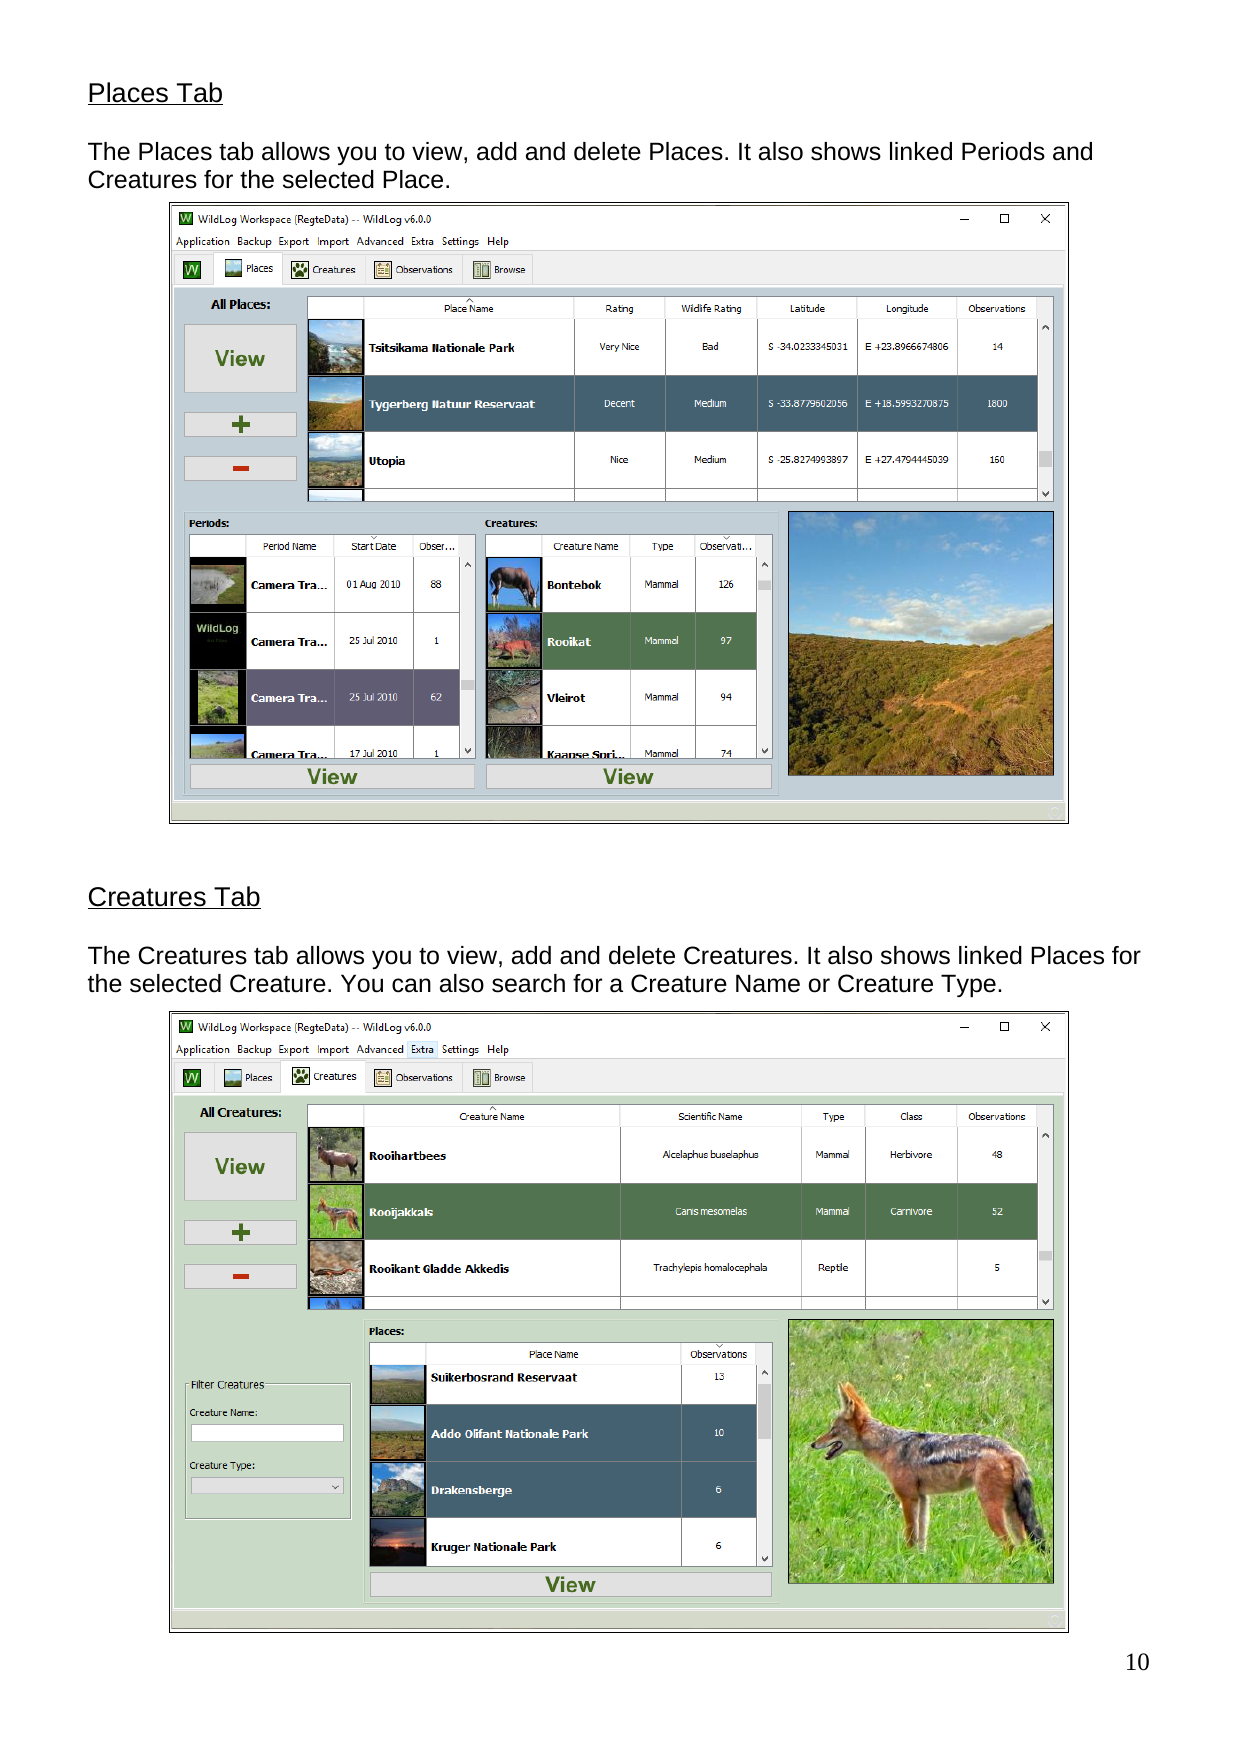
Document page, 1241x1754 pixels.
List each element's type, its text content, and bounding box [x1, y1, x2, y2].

subtitle Creatures Tab [87, 881, 1149, 912]
subtitle Places Tab [87, 77, 1149, 108]
text The Places tab allows you to view, add and delete Places. It also shows linked Periods and Creatures for the selected Place. [87, 137, 1149, 194]
text The Creatures tab allows you to view, add and delete Creatures. It also shows linked Places for the selected Creature. You can also search for a Creature Name or Creature Type. [87, 941, 1149, 998]
picture [171, 1013, 1066, 1629]
picture [171, 205, 1066, 821]
